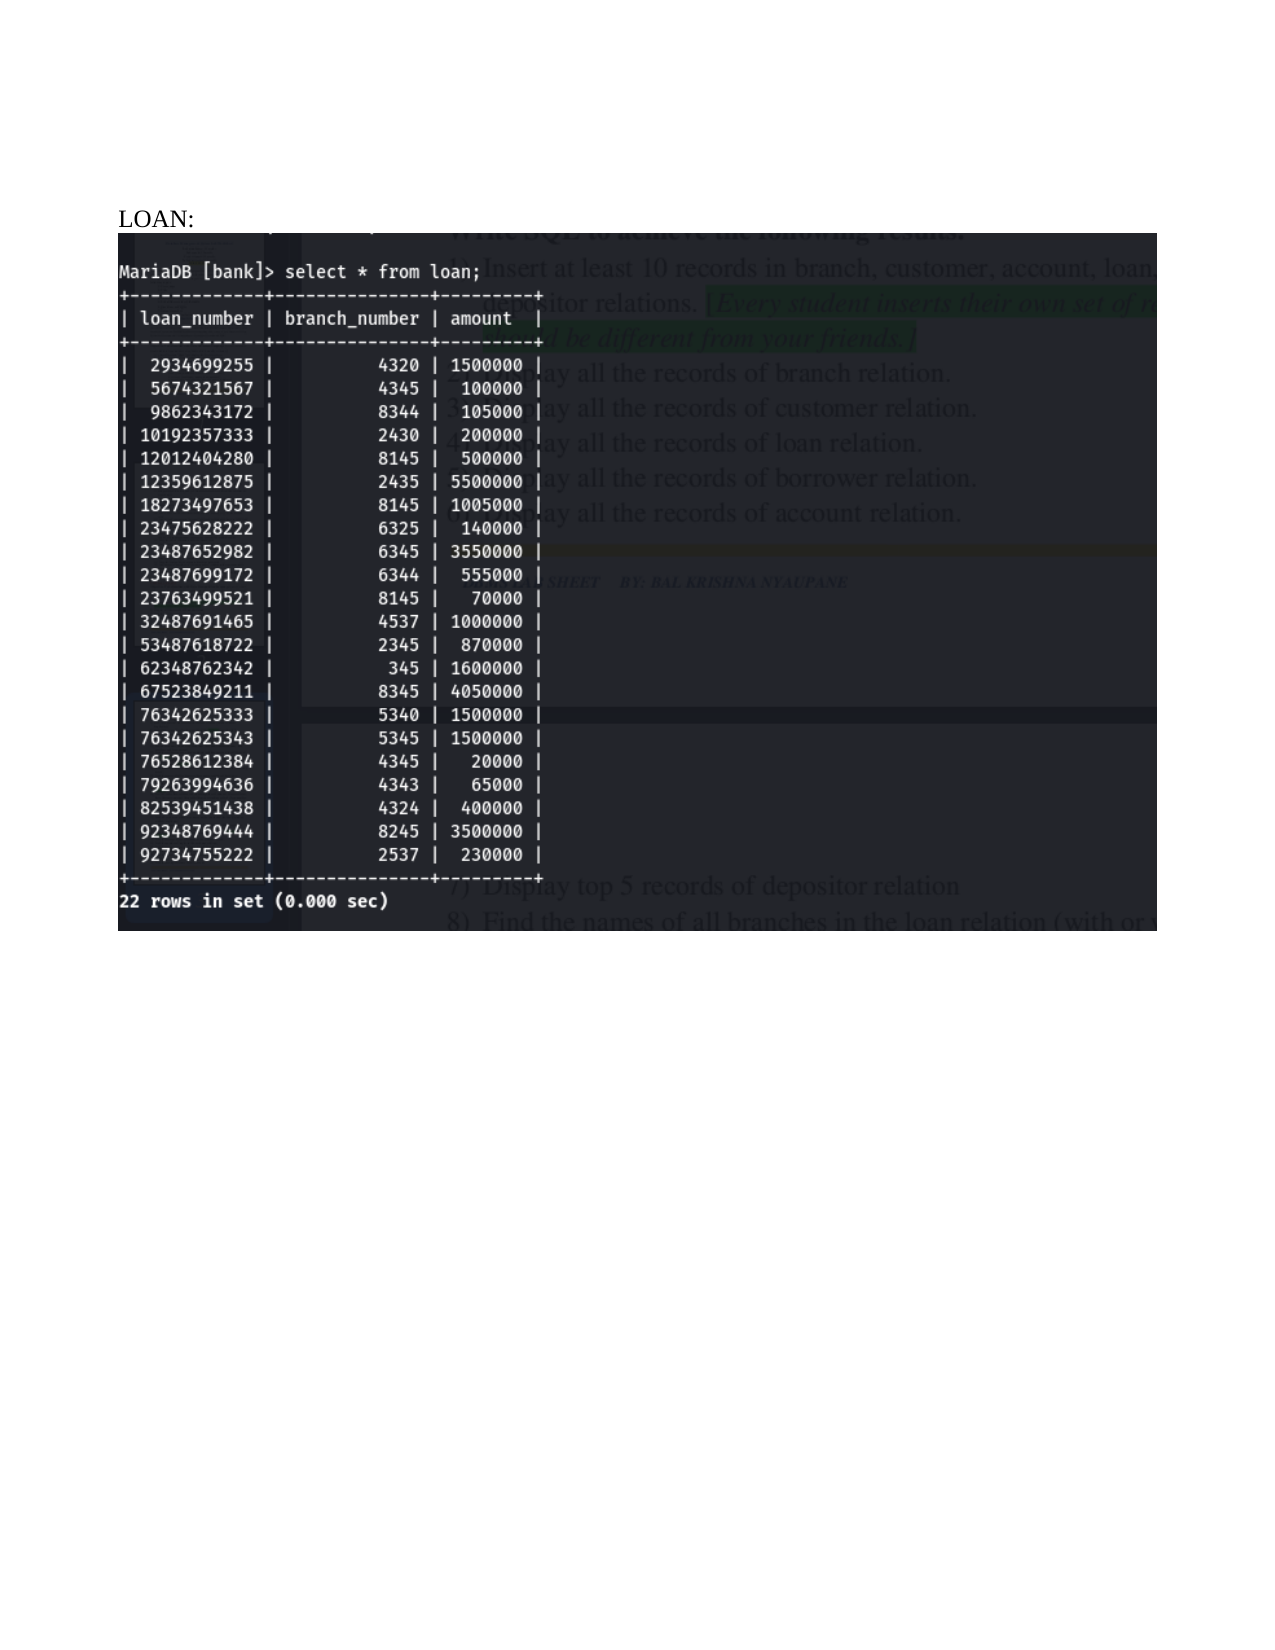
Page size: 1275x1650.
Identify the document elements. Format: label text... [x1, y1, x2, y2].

picture [118, 233, 1157, 931]
text LOAN: [118, 204, 1157, 233]
